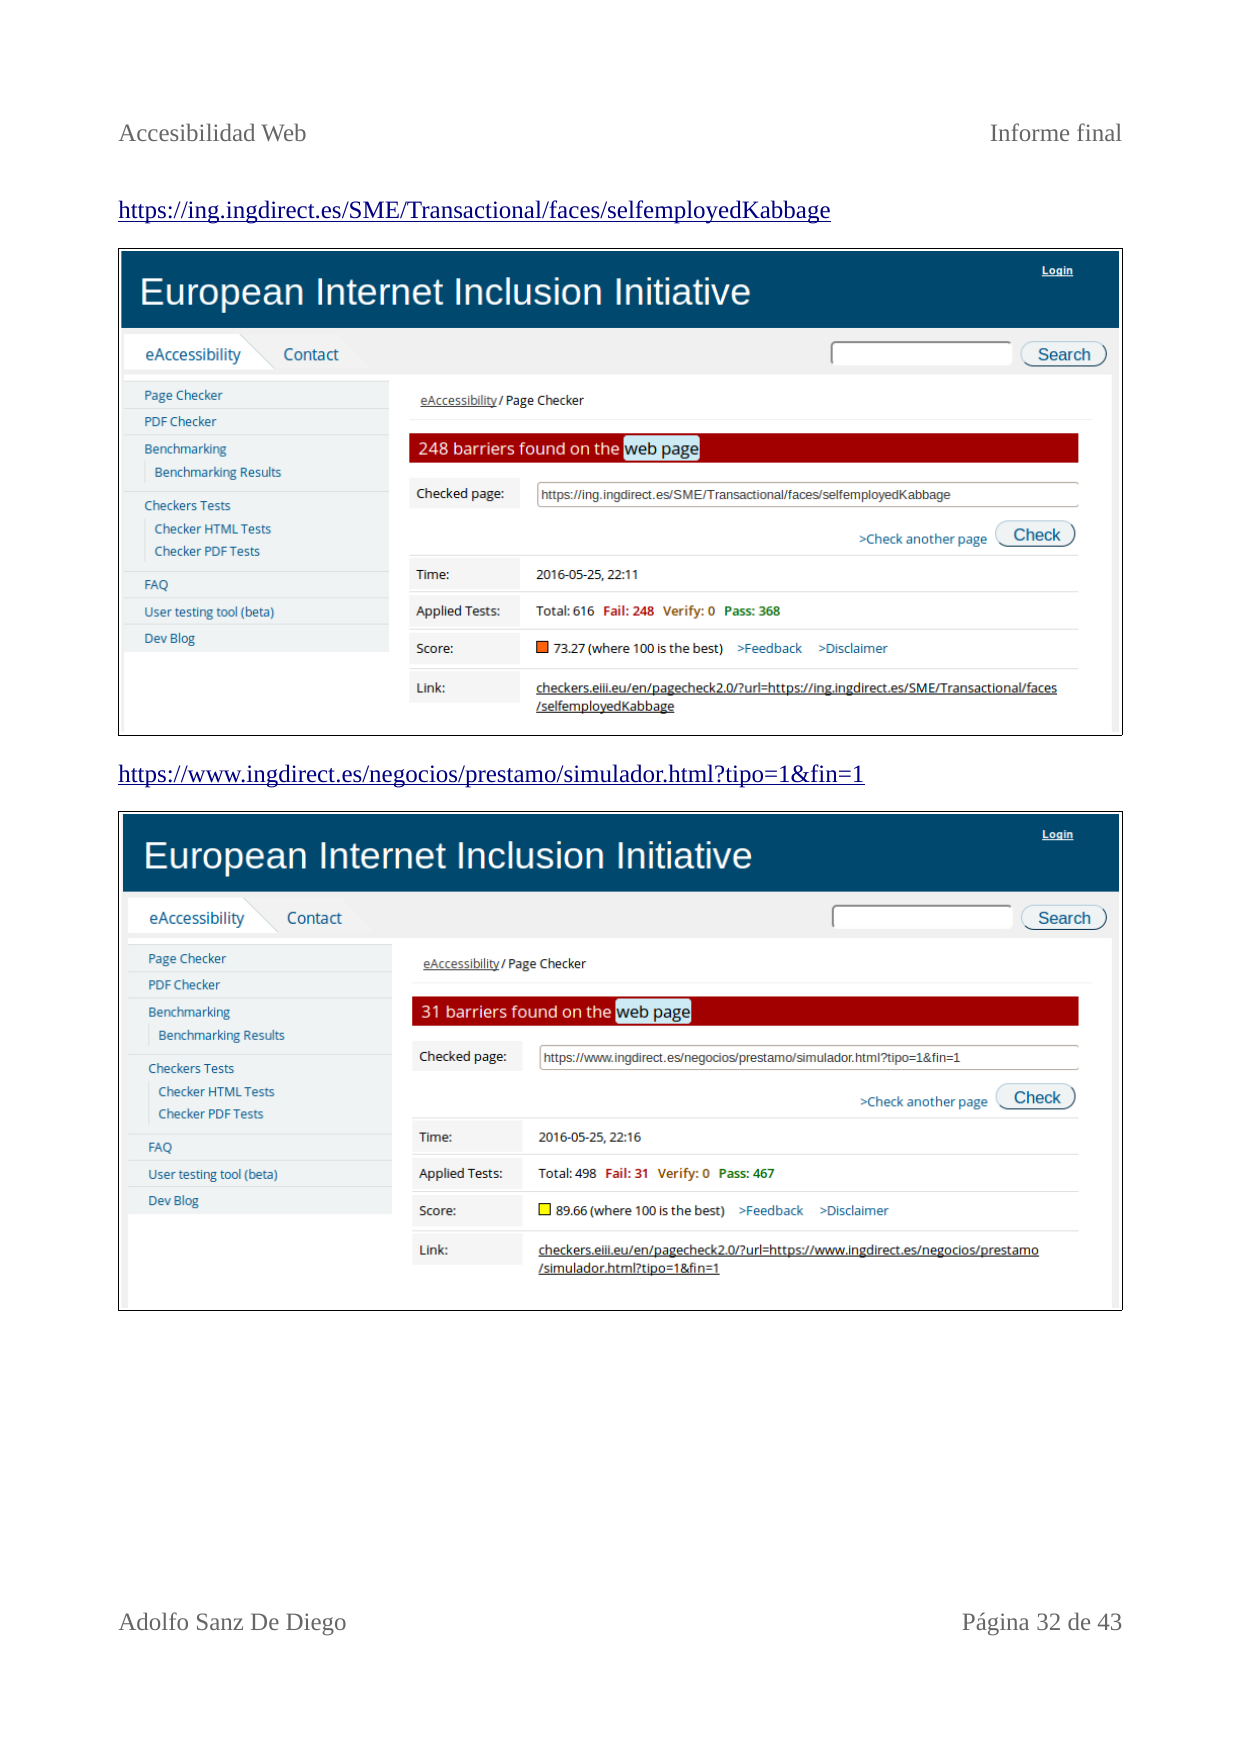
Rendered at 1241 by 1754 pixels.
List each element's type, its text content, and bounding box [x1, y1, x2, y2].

picture [350, 844, 360, 868]
picture [465, 285, 482, 304]
picture [468, 849, 484, 868]
picture [121, 329, 1119, 732]
picture [534, 285, 551, 304]
picture [416, 849, 434, 868]
picture [554, 285, 559, 304]
picture [413, 285, 431, 304]
picture [732, 285, 750, 304]
picture [221, 285, 239, 312]
picture [537, 849, 553, 868]
picture [142, 279, 163, 304]
picture [361, 849, 379, 868]
picture [628, 849, 644, 868]
picture [121, 814, 1119, 1308]
picture [506, 278, 510, 304]
picture [584, 285, 601, 304]
picture [264, 285, 302, 304]
picture [327, 285, 344, 304]
picture [626, 285, 642, 304]
picture [242, 285, 261, 304]
picture [330, 849, 347, 868]
picture [516, 849, 533, 868]
text https://www.ingdirect.es/negocios/prestamo/simulador.html?tipo=1&fin=1 [118, 759, 1122, 787]
picture [170, 849, 187, 868]
picture [733, 849, 751, 868]
picture [1043, 831, 1073, 840]
picture [200, 285, 218, 304]
picture [203, 849, 222, 868]
picture [586, 849, 603, 868]
picture [225, 849, 243, 876]
picture [562, 285, 580, 304]
picture [383, 849, 412, 868]
picture [347, 280, 357, 304]
picture [648, 844, 672, 868]
picture [508, 842, 513, 868]
picture [564, 849, 583, 868]
picture [486, 285, 502, 304]
picture [267, 849, 306, 868]
picture [318, 279, 323, 304]
picture [192, 849, 202, 868]
text https://ing.ingdirect.es/SME/Transactional/faces/selfemployedKabbage [118, 196, 1122, 224]
picture [146, 843, 167, 868]
picture [556, 849, 561, 868]
picture [380, 285, 409, 304]
picture [675, 849, 695, 868]
picture [1042, 267, 1073, 276]
picture [673, 285, 693, 304]
picture [616, 279, 621, 304]
picture [358, 285, 376, 304]
picture [321, 843, 326, 868]
picture [618, 843, 623, 868]
picture [433, 280, 443, 304]
picture [188, 285, 199, 304]
picture [456, 279, 461, 304]
picture [246, 849, 264, 868]
picture [693, 280, 730, 304]
picture [489, 849, 505, 868]
picture [514, 285, 531, 304]
picture [458, 843, 463, 868]
picture [647, 280, 670, 304]
picture [166, 285, 183, 304]
picture [695, 844, 731, 868]
picture [436, 844, 446, 868]
